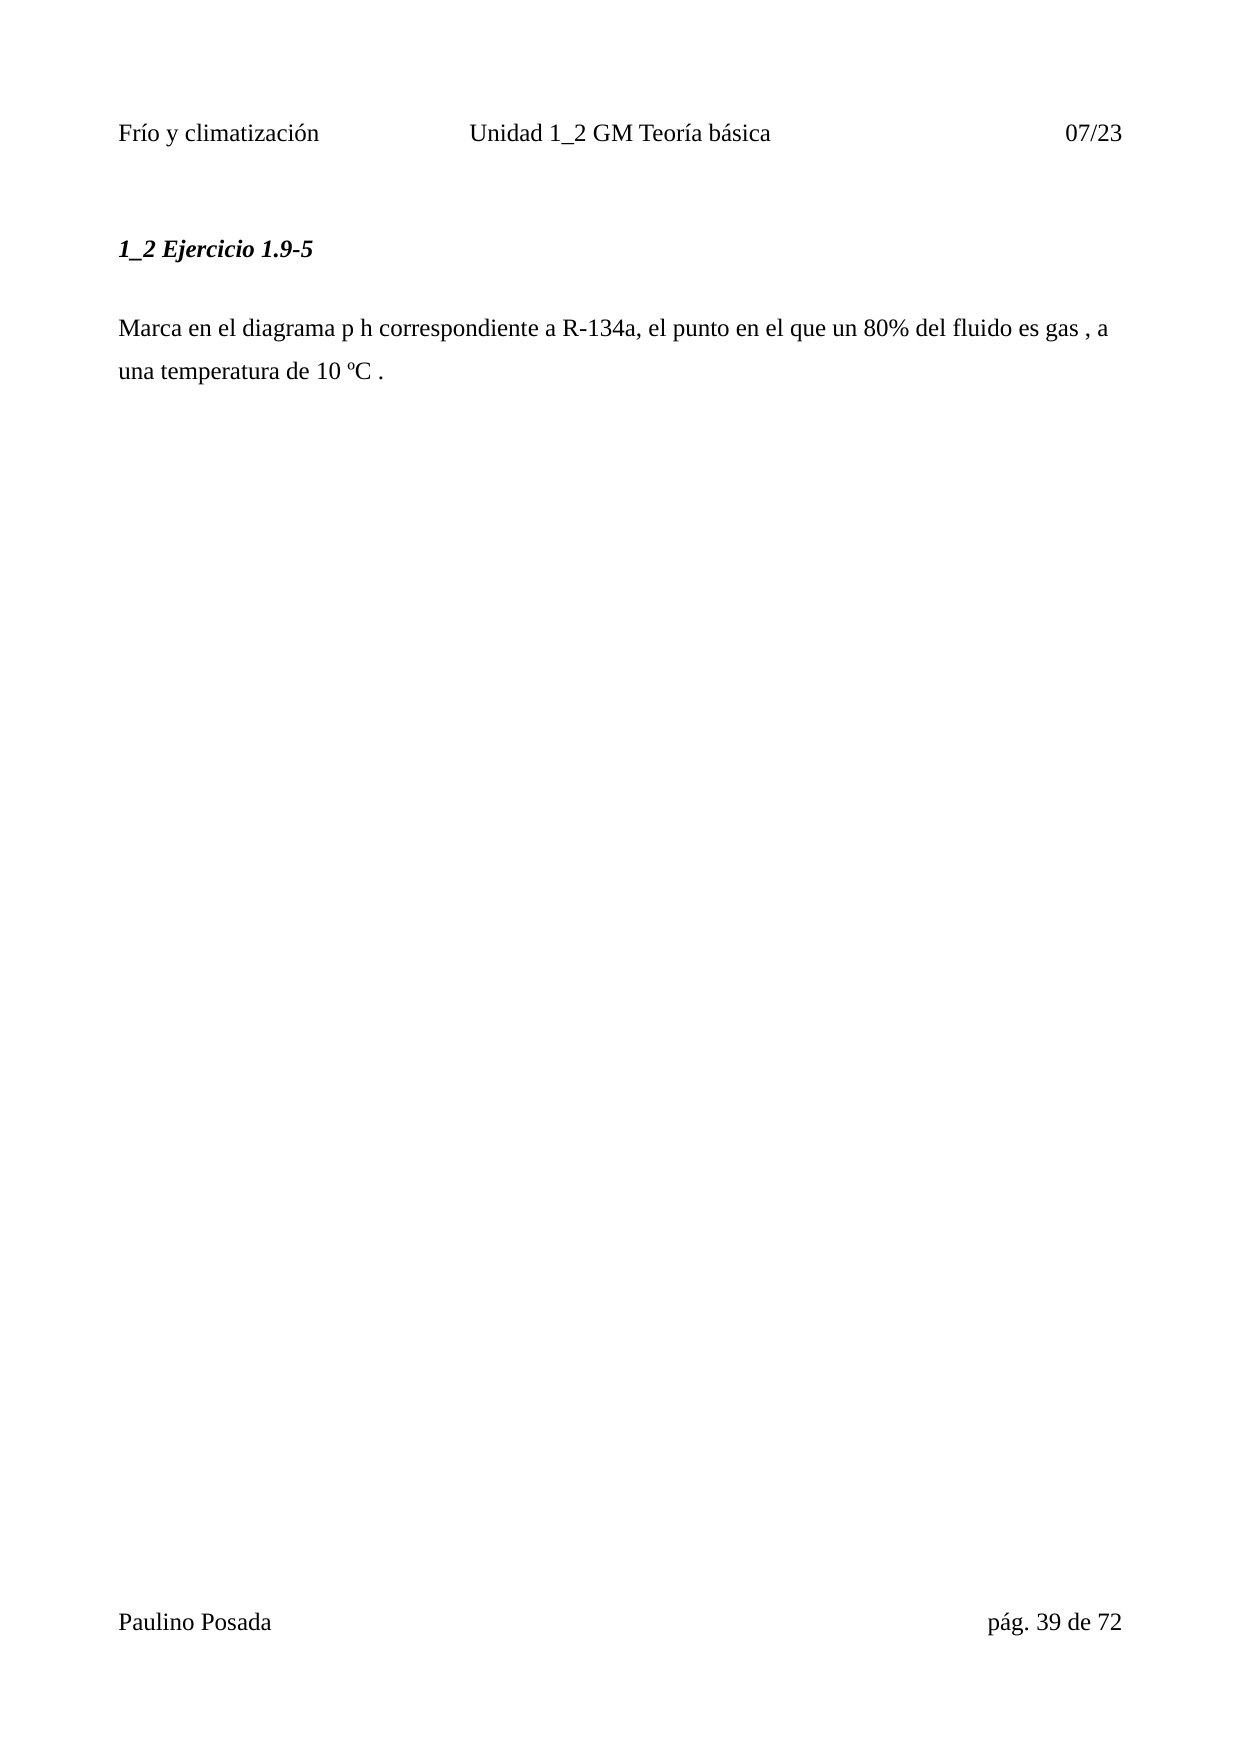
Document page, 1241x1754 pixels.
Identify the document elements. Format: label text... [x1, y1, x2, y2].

text Marca en el diagrama p h correspondiente a R-134a, el punto en el que un 80% del fluido es gas , a una temperatura de 10 ºC . [118, 313, 1122, 384]
text 1_2 Ejercicio 1.9-5 [118, 234, 1122, 263]
